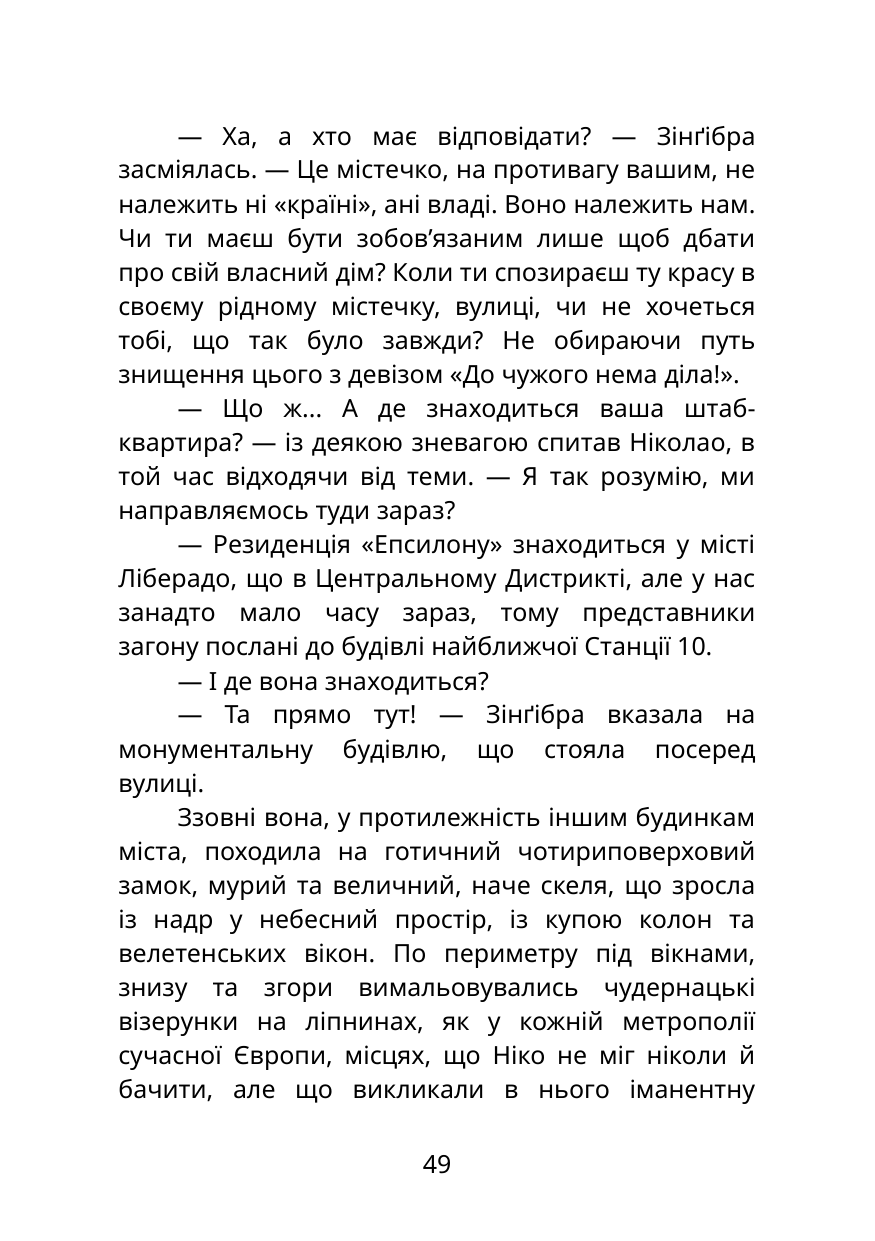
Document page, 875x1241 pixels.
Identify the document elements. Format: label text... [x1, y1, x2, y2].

text — Ха, а хто має відповідати? — Зінґібра засміялась. — Це містечко, на противагу вашим, не належить ні «країні», ані владі. Воно належить нам. Чи ти маєш бути зобов’язаним лише щоб дбати про свій власний дім? Коли ти спозираєш ту красу в своєму рідному містечку, вулиці, чи не хочеться тобі, що так було завжди? Не обираючи путь знищення цього з девізом «До чужого нема діла!». [118, 118, 756, 391]
text Ззовні вона, у протилежність іншим будинкам міста, походила на готичний чотириповерховий замок, мурий та величний, наче скеля, що зросла із надр у небесний простір, із купою колон та велетенських вікон. По периметру під вікнами, знизу та згори вимальовувались чудернацькі візерунки на ліпнинах, як у кожній метрополії сучасної Європи, місцях, що Ніко не міг ніколи й бачити, але що викликали в нього іманентну [118, 799, 756, 1106]
text — Що ж... А де знаходиться ваша штаб-квартира? — із деякою зневагою спитав Ніколао, в той час відходячи від теми. — Я так розумію, ми направляємось туди зараз? [118, 391, 756, 527]
text — Резиденція «Епсилону» знаходиться у місті Ліберадо, що в Центральному Дистрикті, але у нас занадто мало часу зараз, тому представники загону послані до будівлі найближчої Станції 10. [118, 527, 756, 663]
text — І де вона знаходиться? [118, 663, 756, 697]
text — Та прямо тут! — Зінґібра вказала на монументальну будівлю, що стояла посеред вулиці. [118, 697, 756, 799]
